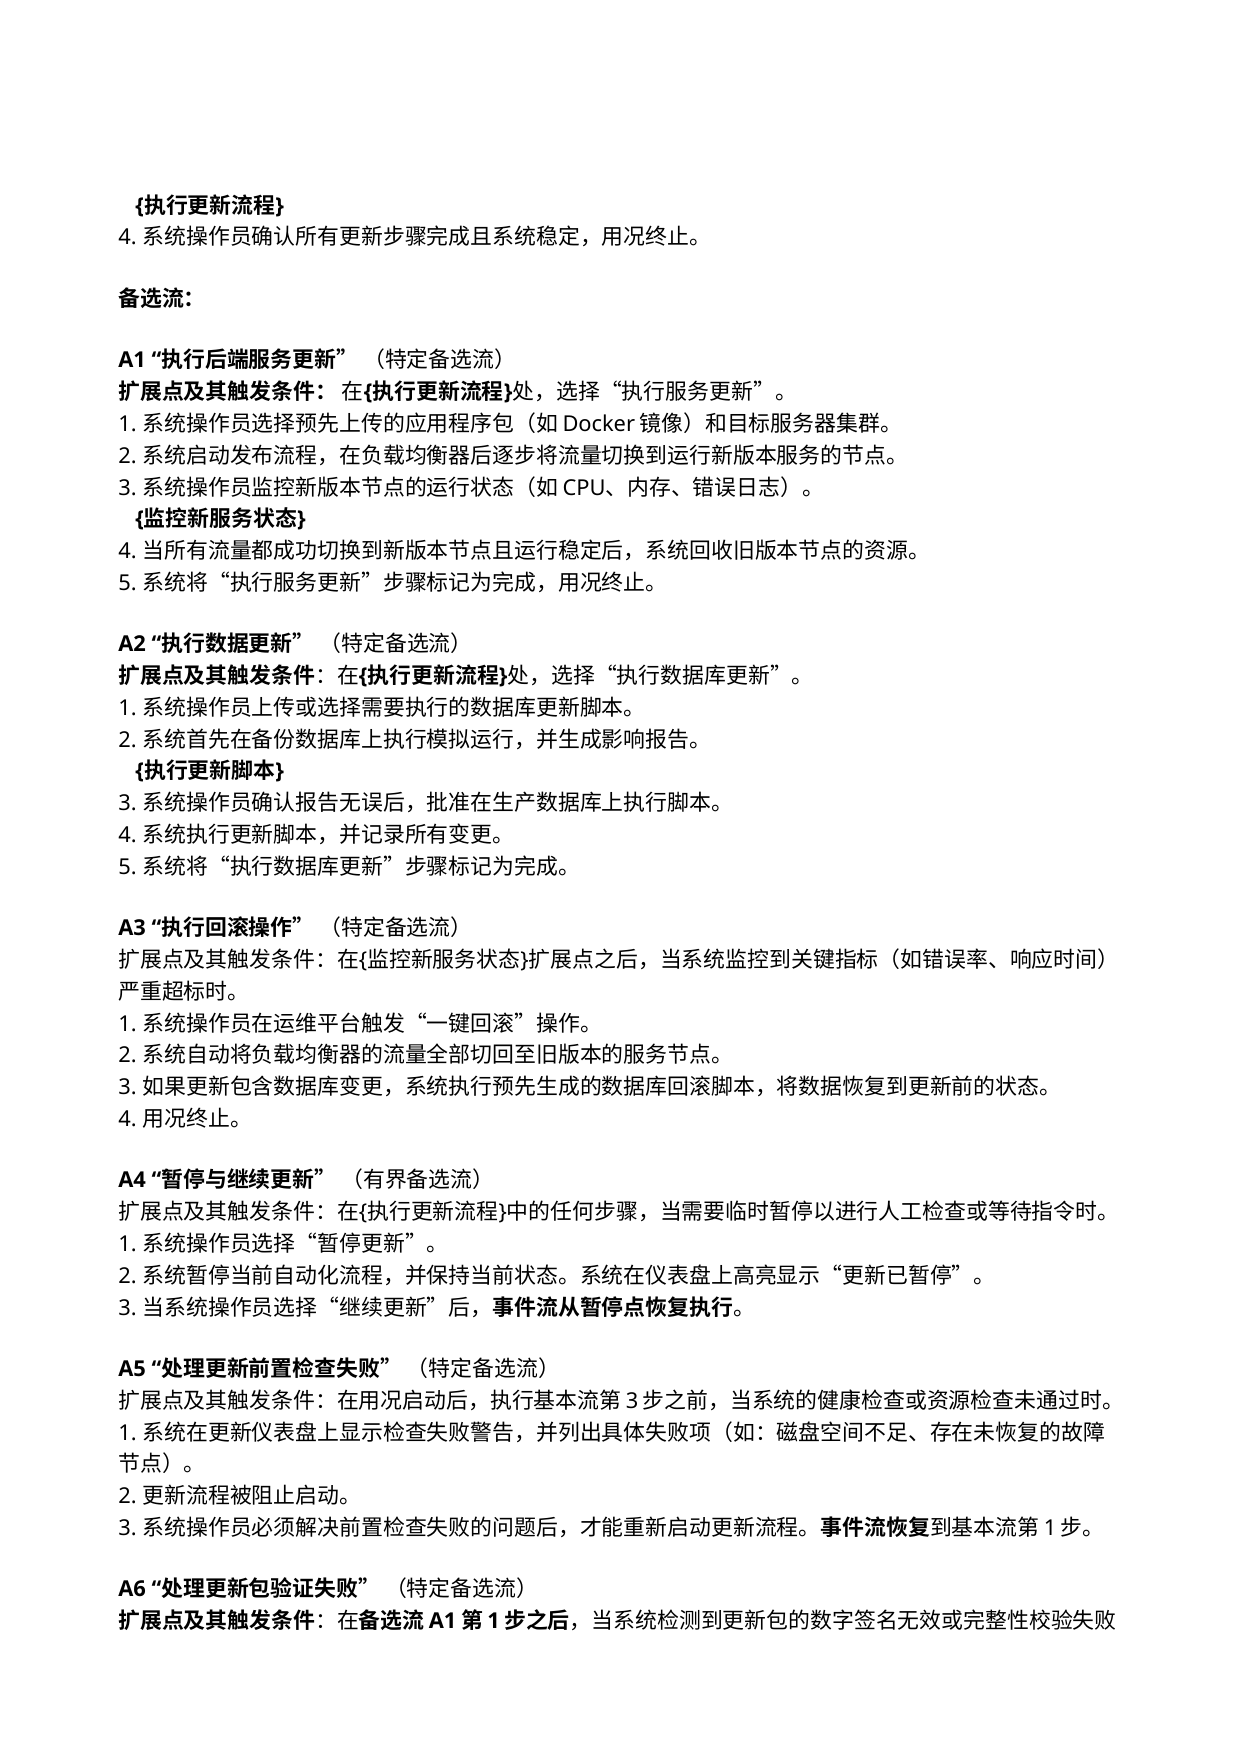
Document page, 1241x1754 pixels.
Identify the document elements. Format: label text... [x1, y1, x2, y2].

text 1. 系统操作员选择“暂停更新”。 [118, 1226, 1122, 1258]
text A1 “执行后端服务更新” （特定备选流） [118, 342, 1122, 374]
text 2. 系统启动发布流程，在负载均衡器后逐步将流量切换到运行新版本服务的节点。 [118, 438, 1122, 469]
text 3. 当系统操作员选择“继续更新”后，事件流从暂停点恢复执行。 [118, 1289, 1122, 1321]
text {执行更新脚本} [118, 753, 1122, 785]
text 1. 系统在更新仪表盘上显示检查失败警告，并列出具体失败项（如：磁盘空间不足、存在未恢复的故障节点）。 [118, 1414, 1122, 1478]
text A3 “执行回滚操作” （特定备选流） [118, 910, 1122, 942]
text 2. 系统首先在备份数据库上执行模拟运行，并生成影响报告。 [118, 722, 1122, 753]
text 1. 系统操作员上传或选择需要执行的数据库更新脚本。 [118, 690, 1122, 722]
text 备选流： [118, 281, 1122, 313]
text 4. 系统操作员确认所有更新步骤完成且系统稳定，用况终止。 [118, 219, 1122, 251]
text 扩展点及其触发条件：在{执行更新流程}中的任何步骤，当需要临时暂停以进行人工检查或等待指令时。 [118, 1194, 1122, 1226]
text 扩展点及其触发条件：在{执行更新流程}处，选择“执行数据库更新”。 [118, 658, 1122, 690]
text {执行更新流程} [118, 188, 1122, 219]
text A6 “处理更新包验证失败” （特定备选流） [118, 1571, 1122, 1603]
text 4. 系统执行更新脚本，并记录所有变更。 [118, 817, 1122, 849]
text A4 “暂停与继续更新” （有界备选流） [118, 1162, 1122, 1194]
text {监控新服务状态} [118, 501, 1122, 533]
text 3. 系统操作员确认报告无误后，批准在生产数据库上执行脚本。 [118, 785, 1122, 817]
text 1. 系统操作员选择预先上传的应用程序包（如Docker镜像）和目标服务器集群。 [118, 406, 1122, 438]
text 扩展点及其触发条件：在备选流A1第1步之后，当系统检测到更新包的数字签名无效或完整性校验失败 [118, 1603, 1122, 1635]
text 5. 系统将“执行服务更新”步骤标记为完成，用况终止。 [118, 565, 1122, 597]
text 2. 更新流程被阻止启动。 [118, 1478, 1122, 1510]
text A5 “处理更新前置检查失败” （特定备选流） [118, 1351, 1122, 1383]
text A2 “执行数据更新” （特定备选流） [118, 626, 1122, 658]
text 3. 系统操作员必须解决前置检查失败的问题后，才能重新启动更新流程。事件流恢复到基本流第1步。 [118, 1510, 1122, 1542]
text 3. 系统操作员监控新版本节点的运行状态（如CPU、内存、错误日志）。 [118, 469, 1122, 501]
text 5. 系统将“执行数据库更新”步骤标记为完成。 [118, 849, 1122, 881]
text 4. 用况终止。 [118, 1101, 1122, 1133]
text 4. 当所有流量都成功切换到新版本节点且运行稳定后，系统回收旧版本节点的资源。 [118, 533, 1122, 565]
text 3. 如果更新包含数据库变更，系统执行预先生成的数据库回滚脚本，将数据恢复到更新前的状态。 [118, 1069, 1122, 1101]
text 2. 系统自动将负载均衡器的流量全部切回至旧版本的服务节点。 [118, 1037, 1122, 1069]
text 2. 系统暂停当前自动化流程，并保持当前状态。系统在仪表盘上高亮显示“更新已暂停”。 [118, 1258, 1122, 1289]
text 1. 系统操作员在运维平台触发“一键回滚”操作。 [118, 1006, 1122, 1037]
text 扩展点及其触发条件：在用况启动后，执行基本流第3步之前，当系统的健康检查或资源检查未通过时。 [118, 1383, 1122, 1414]
text 扩展点及其触发条件：在{监控新服务状态}扩展点之后，当系统监控到关键指标（如错误率、响应时间）严重超标时。 [118, 942, 1122, 1006]
text 扩展点及其触发条件： 在{执行更新流程}处，选择“执行服务更新”。 [118, 374, 1122, 406]
